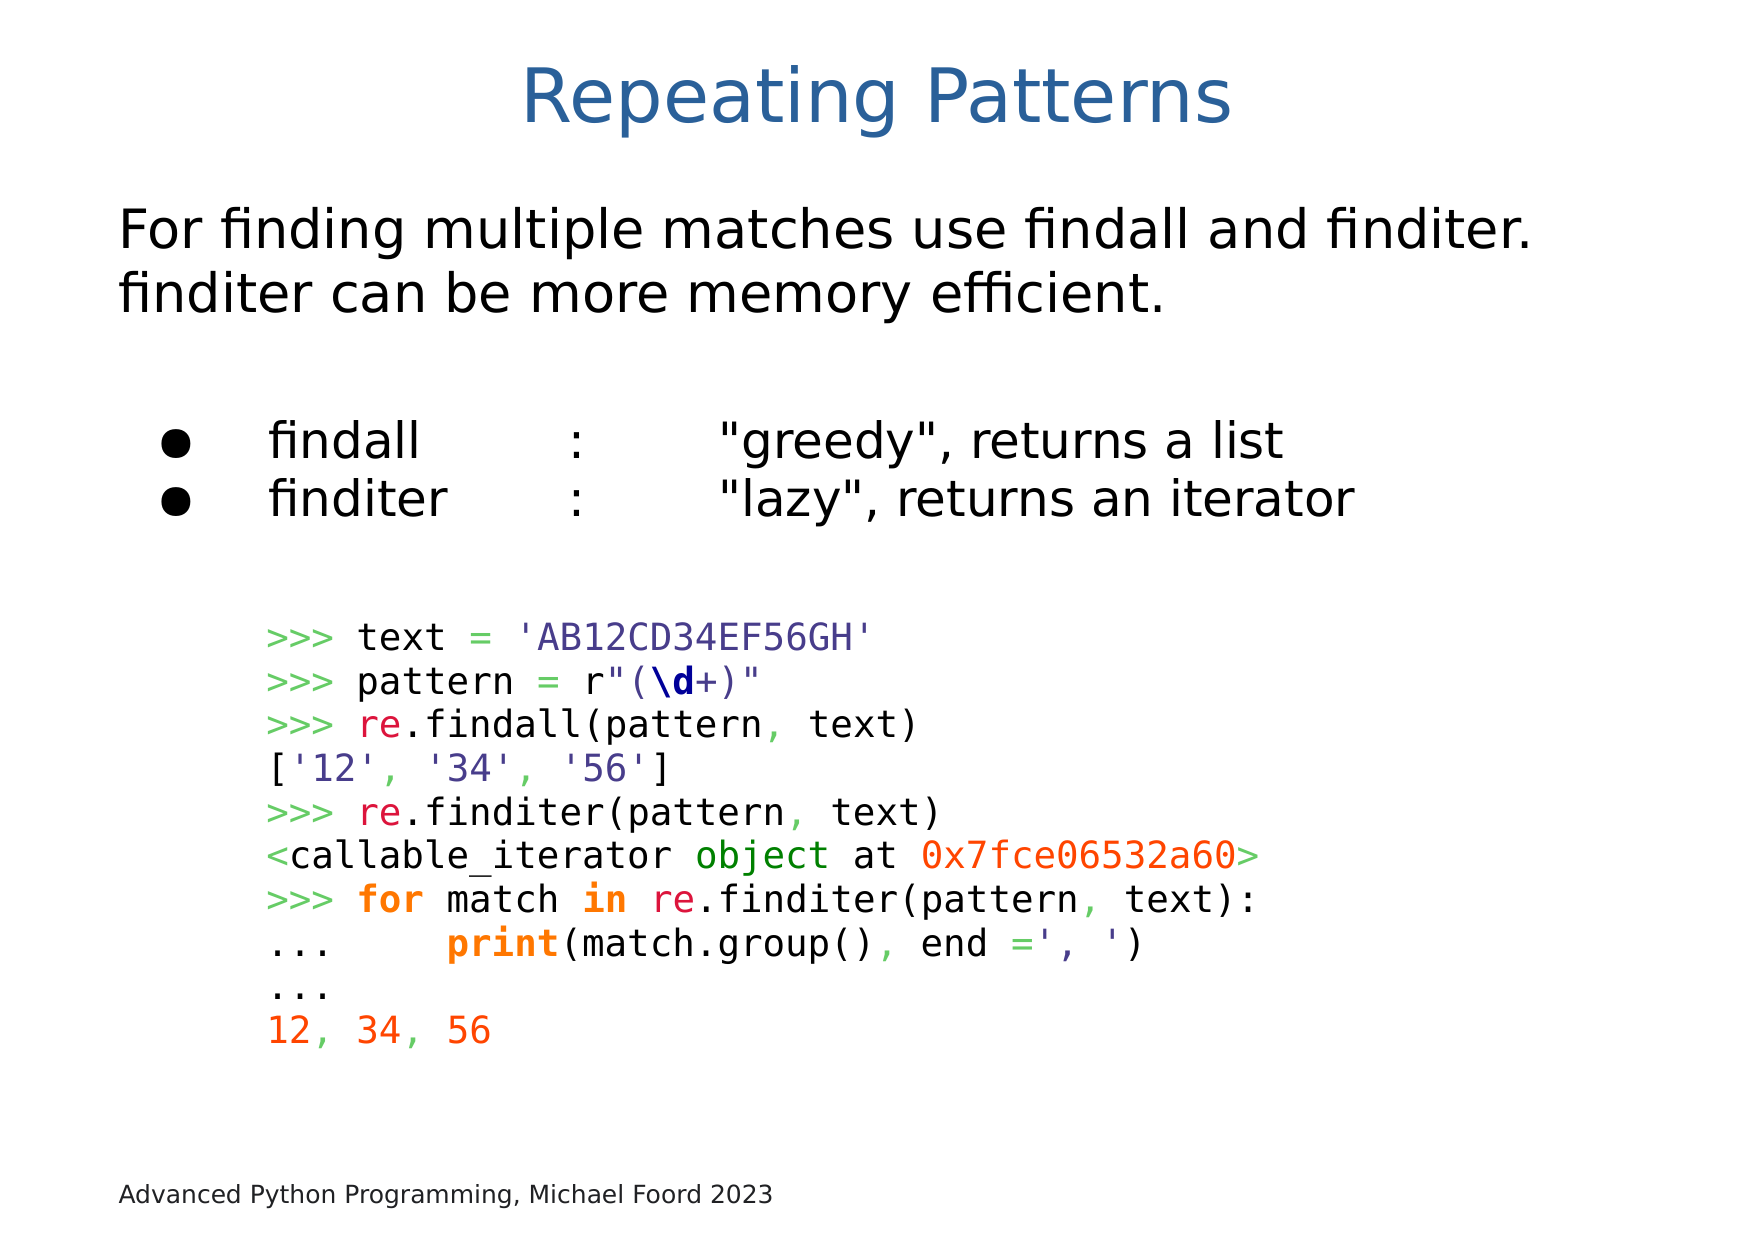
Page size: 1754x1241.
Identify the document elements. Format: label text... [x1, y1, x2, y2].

text ... [266, 965, 1636, 1008]
text 12, 34, 56 [266, 1008, 1636, 1052]
text Repeating Patterns [118, 53, 1636, 140]
text For finding multiple matches use findall and finditer. finditer can be more memory efficient. [118, 199, 1636, 325]
text ... print(match.group(), end =', ') [266, 921, 1636, 965]
text ['12', '34', '56'] [266, 747, 1636, 790]
text >>> re.findall(pattern, text) [266, 703, 1636, 747]
list findall : "greedy", returns a list [156, 412, 1636, 470]
list finditer : "lazy", returns an iterator [156, 470, 1636, 528]
text >>> pattern = r"(\d+)" [266, 659, 1636, 703]
text <callable_iterator object at 0x7fce06532a60> [266, 834, 1636, 878]
text >>> text = 'AB12CD34EF56GH' [266, 616, 1636, 659]
text >>> for match in re.finditer(pattern, text): [266, 878, 1636, 921]
text >>> re.finditer(pattern, text) [266, 790, 1636, 834]
